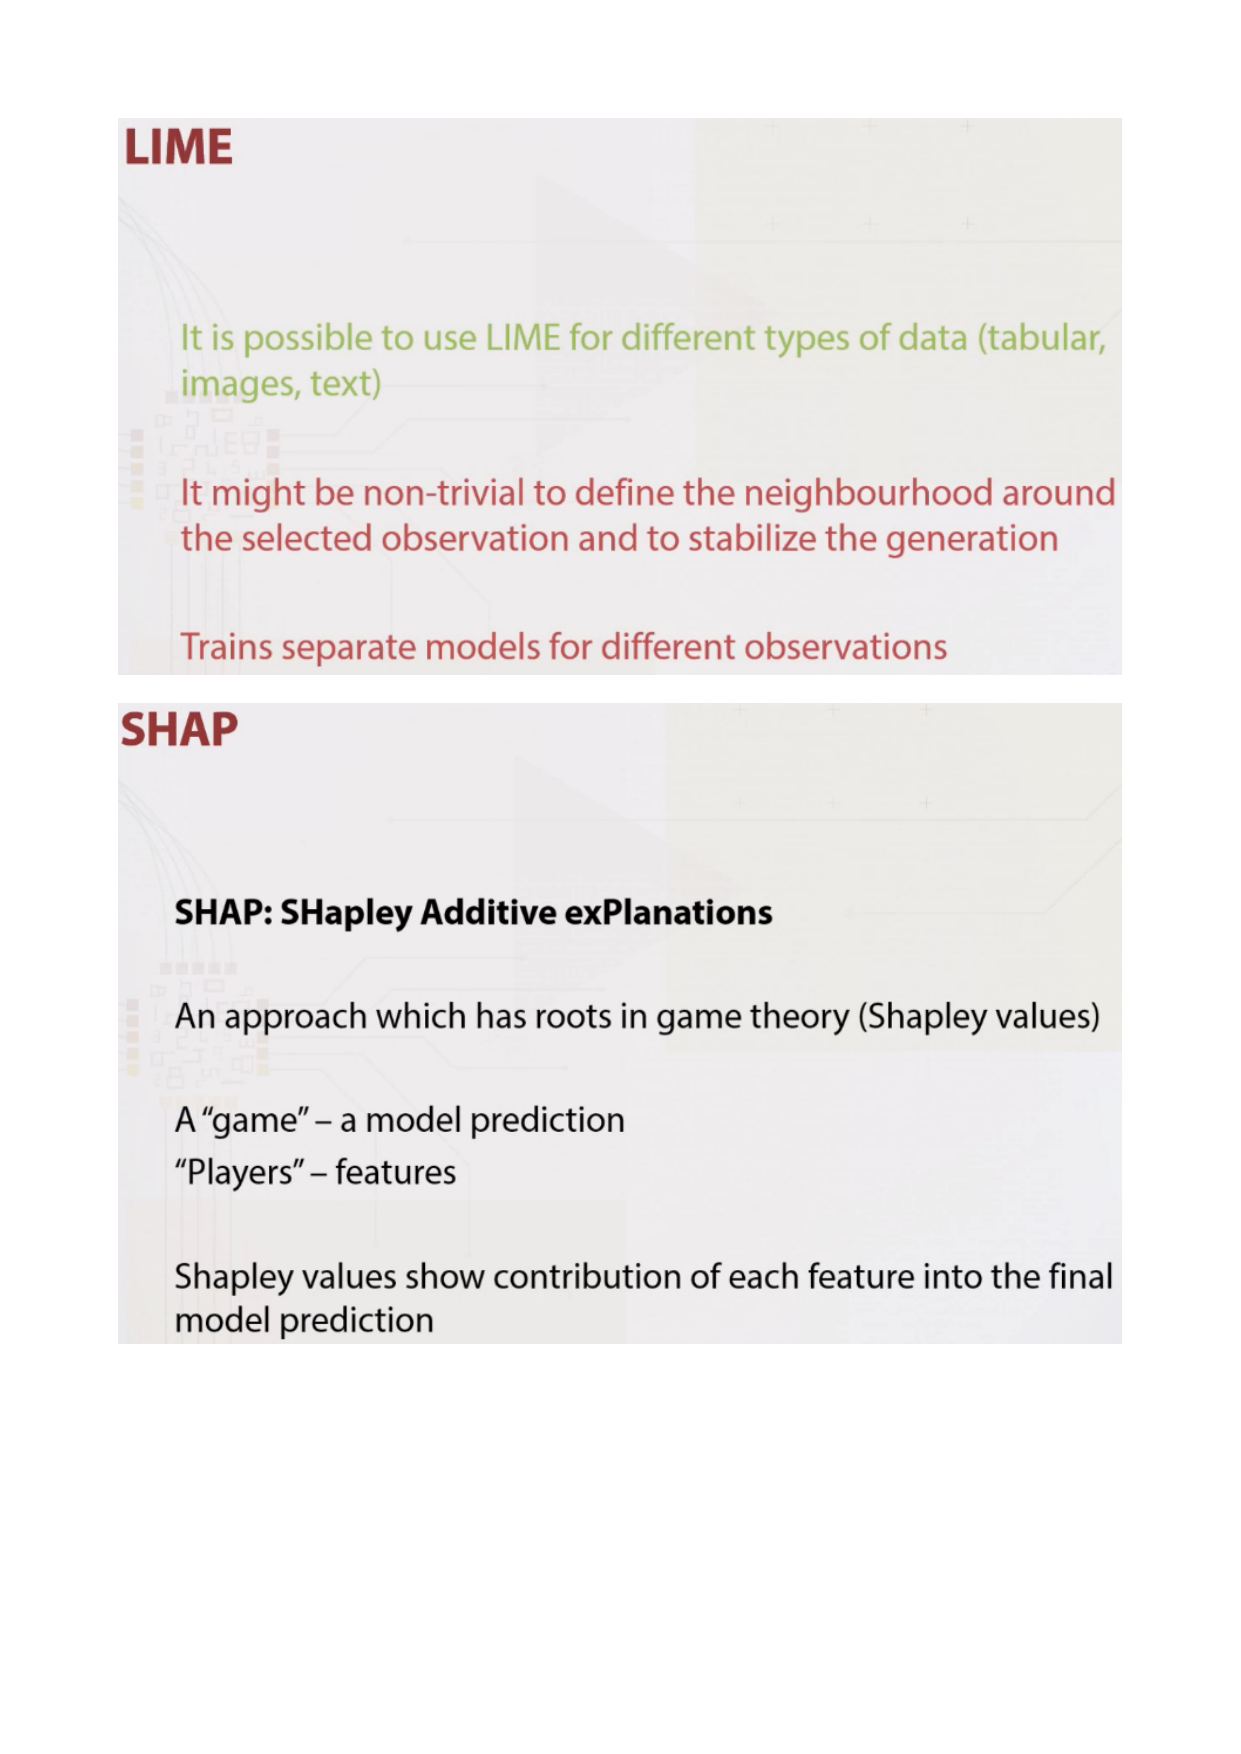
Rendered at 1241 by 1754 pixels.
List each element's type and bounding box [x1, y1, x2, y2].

picture [118, 703, 1123, 1344]
picture [118, 118, 1123, 675]
